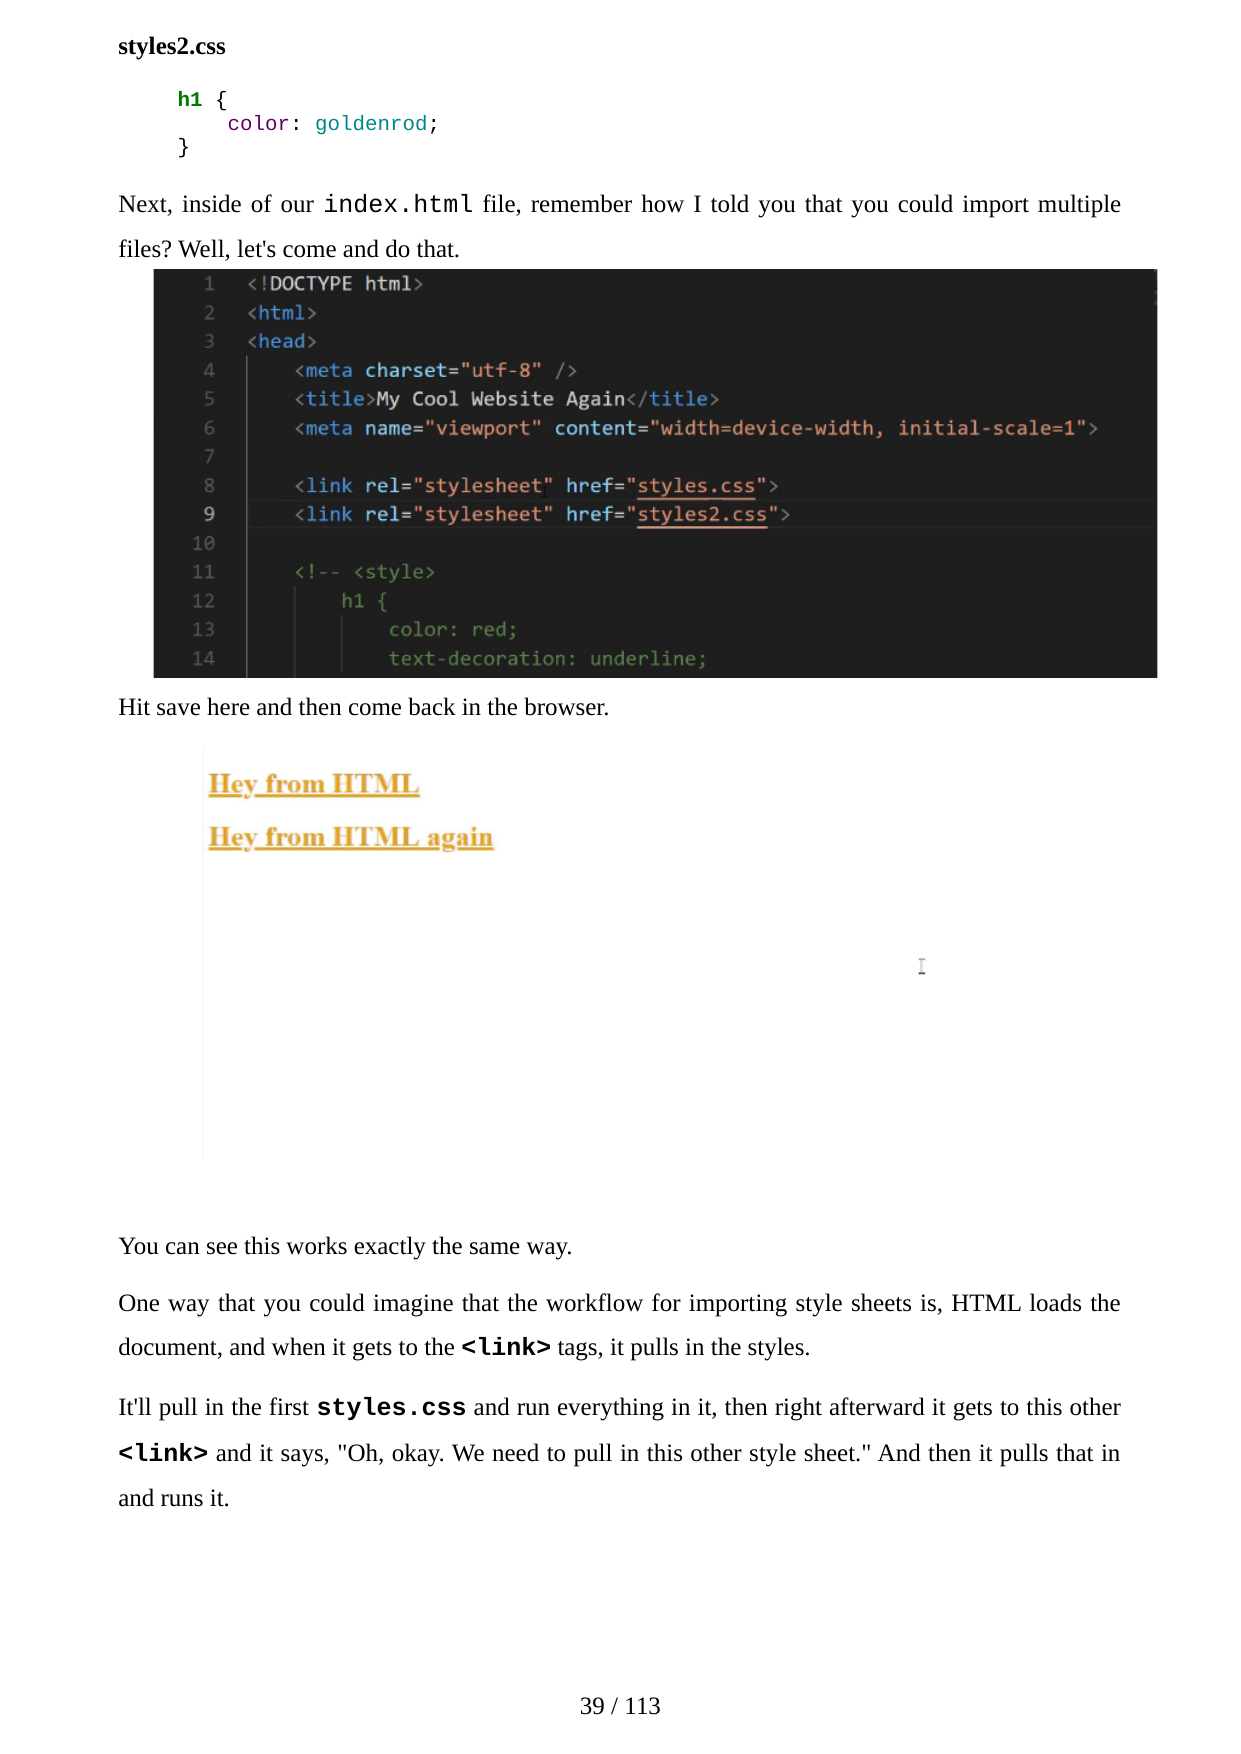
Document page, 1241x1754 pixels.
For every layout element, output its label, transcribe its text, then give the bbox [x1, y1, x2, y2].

text } [177, 136, 1122, 160]
text styles2.css [118, 31, 1122, 60]
text h1 { [177, 89, 1122, 113]
text You can see this works exactly the same way. [118, 1231, 1122, 1259]
text Hit save here and then come back in the browser. [118, 292, 1122, 720]
picture [153, 269, 1158, 678]
text It'll pull in the first styles.css and run everything in it, then right afterward it gets to this other <link> and it says, "Oh, okay. We need to pull in this other style sheet." And then it pulls that in and runs it. [118, 1392, 1122, 1512]
picture [202, 749, 1038, 1159]
text One way that you could imagine that the workflow for importing style sheets is, HTML loads the document, and when it gets to the <link> tags, it pulls in the styles. [118, 1288, 1122, 1362]
text Next, inside of our index.html file, remember how I told you that you could import multiple files? Well, let's come and do that. [118, 189, 1122, 263]
text color: goldenrod; [177, 113, 1122, 136]
